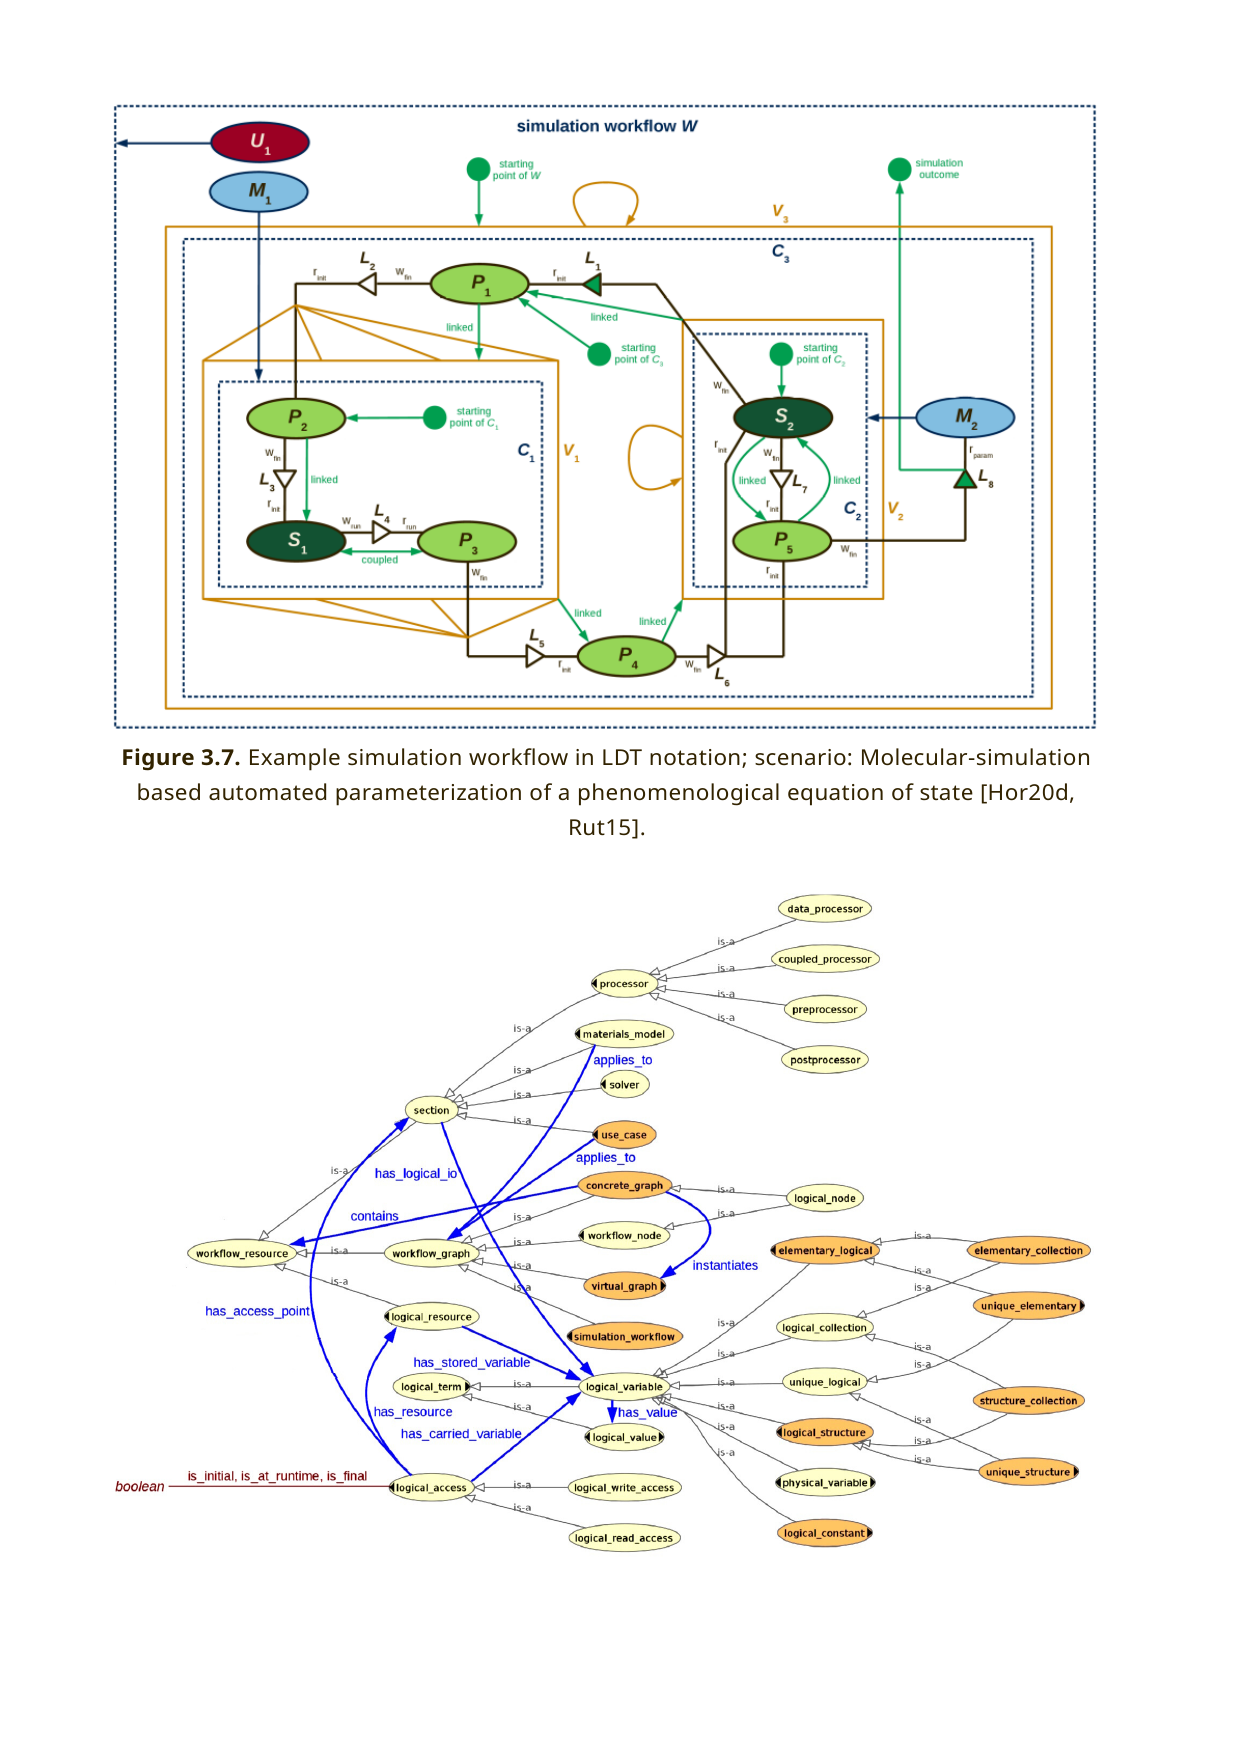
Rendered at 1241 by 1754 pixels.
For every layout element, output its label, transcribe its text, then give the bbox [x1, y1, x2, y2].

picture [106, 98, 1107, 737]
text Figure 3.7. Example simulation workflow in LDT notation; scenario: Molecular-simulation based automated parameterization of a phenomenological equation of state [Hor20d, Rut15]. [99, 742, 1114, 841]
picture [98, 884, 1100, 1560]
